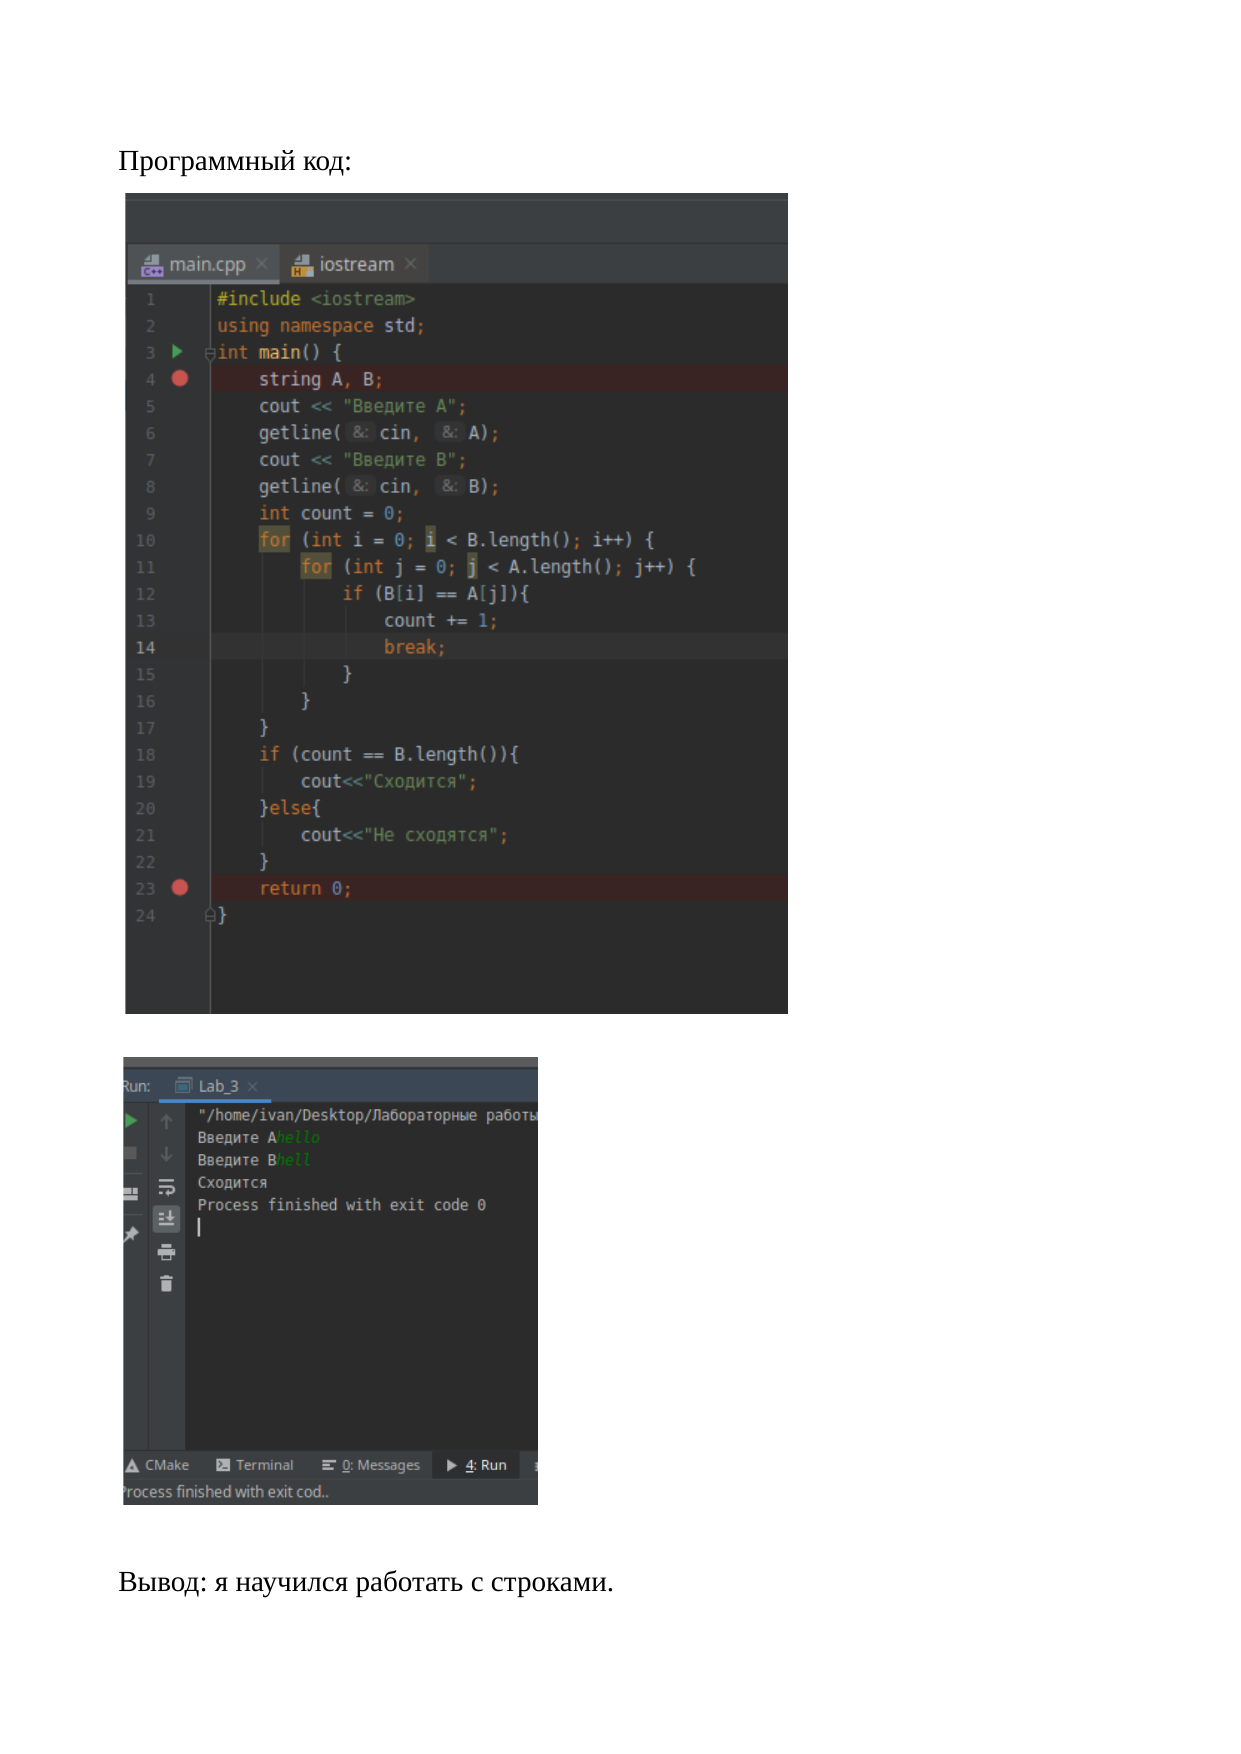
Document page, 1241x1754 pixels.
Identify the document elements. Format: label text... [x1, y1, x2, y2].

text Программный код: [118, 143, 1122, 177]
picture [496, 193, 649, 1014]
text Вывод: я научился работать с строками. [118, 1564, 1122, 1597]
